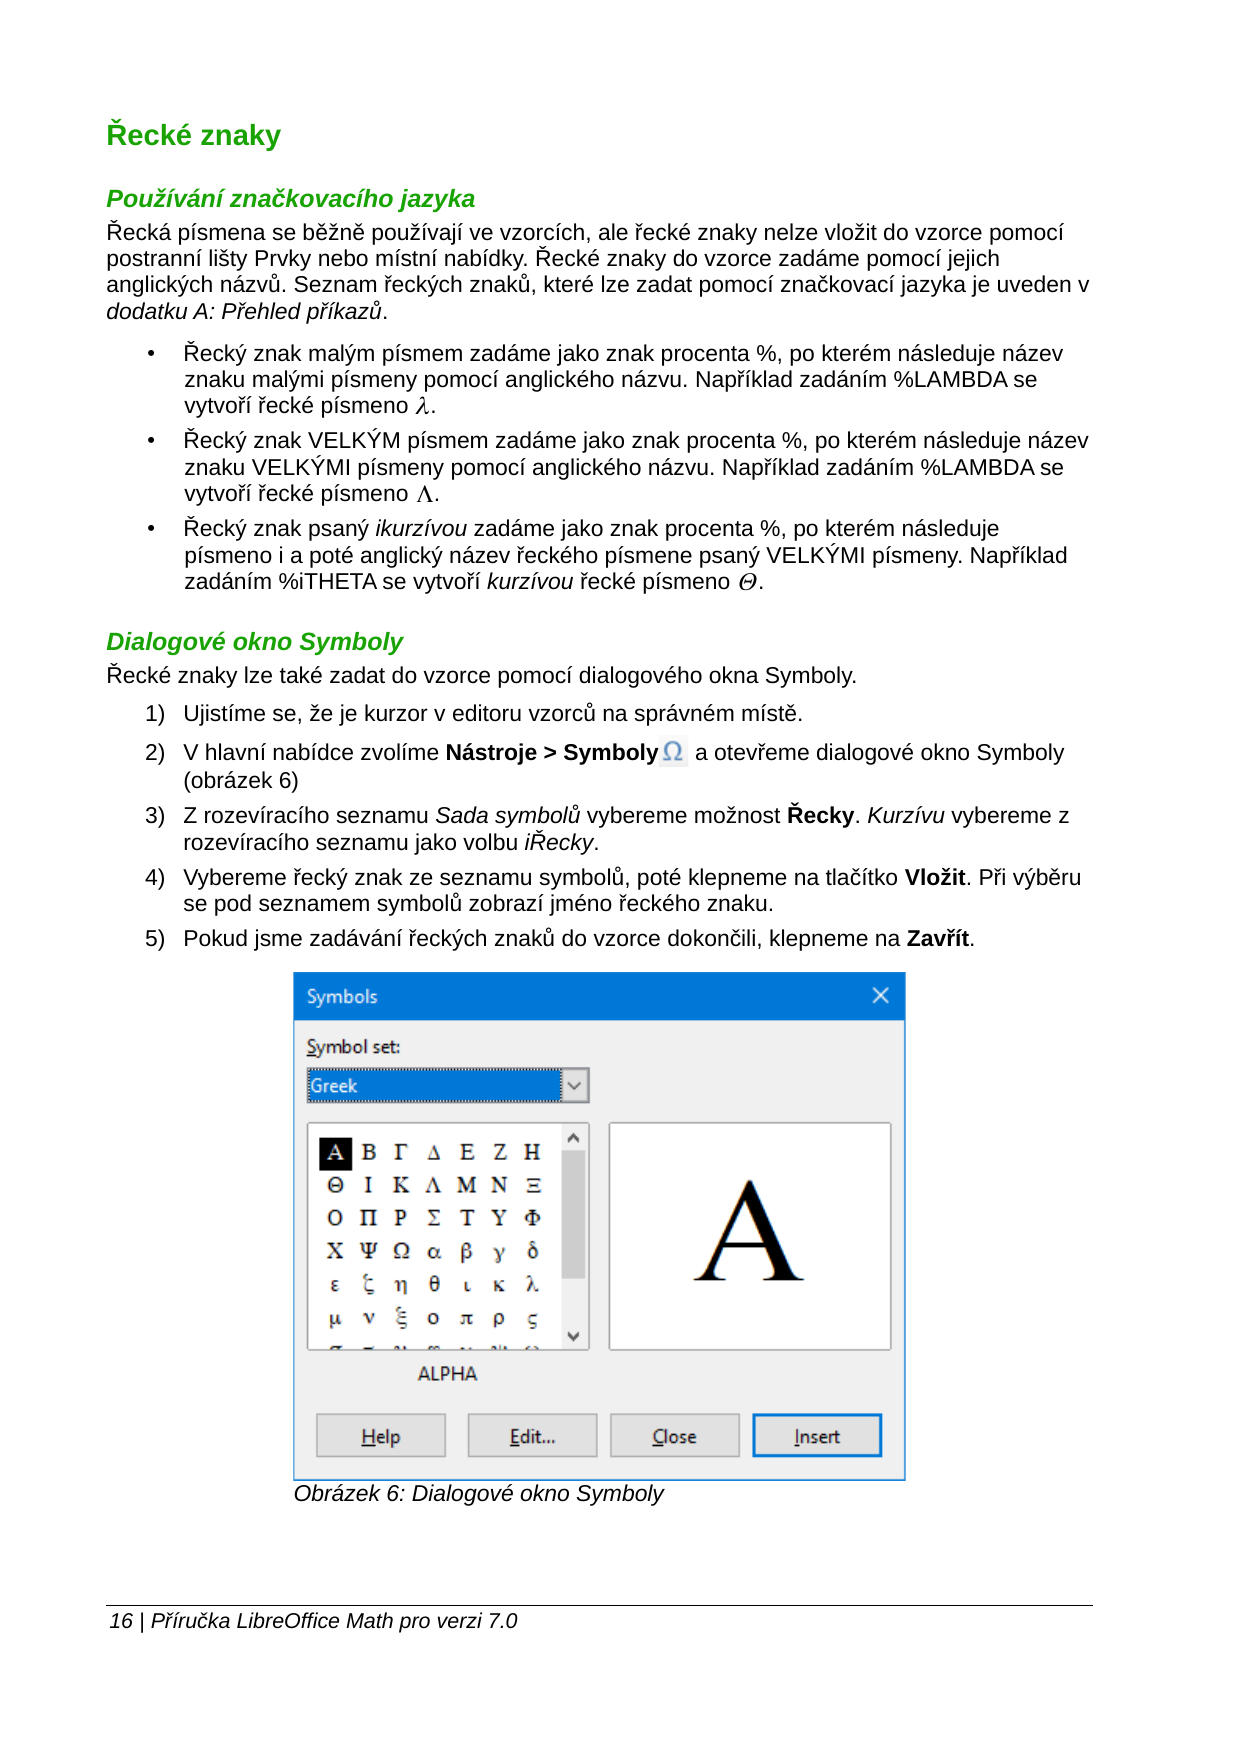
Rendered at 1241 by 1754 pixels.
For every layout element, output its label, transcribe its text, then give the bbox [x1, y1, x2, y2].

picture [658, 735, 689, 767]
picture [293, 972, 906, 1481]
list Pokud jsme zadávání řeckých znaků do vzorce dokončili, klepneme na Zavřít. [165, 925, 1093, 952]
subtitle Řecké znaky [106, 118, 1093, 152]
text Řecké znaky lze také zadat do vzorce pomocí dialogového okna Symboly. [106, 662, 1093, 688]
text Obrázek 6: Dialogové okno Symboly [293, 1481, 906, 1506]
list V hlavní nabídce zvolíme Nástroje > Symboly a otevřeme dialogové okno Symboly (obrázek 6) [165, 736, 1093, 793]
list Z rozevíracího seznamu Sada symbolů vybereme možnost Řecky. Kurzívu vybereme z rozevíracího seznamu jako volbu iŘecky. [165, 802, 1093, 855]
list Vybereme řecký znak ze seznamu symbolů, poté klepneme na tlačítko Vložit. Při výběru se pod seznamem symbolů zobrazí jméno řeckého znaku. [165, 864, 1093, 916]
list Ujistíme se, že je kurzor v editoru vzorců na správném místě. [165, 700, 1093, 727]
subtitle Dialogové okno Symboly [106, 627, 1093, 656]
list Řecký znak psaný ikurzívou zadáme jako znak procenta %, po kterém následuje písmeno i a poté anglický název řeckého písmene psaný VELKÝMI písmeny. Například zadáním %iTHETA se vytvoří kurzívou řecké písmeno . [144, 512, 1093, 597]
text Řecká písmena se běžně používají ve vzorcích, ale řecké znaky nelze vložit do vzorce pomocí postranní lišty Prvky nebo místní nabídky. Řecké znaky do vzorce zadáme pomocí jejich anglických názvů. Seznam řeckých znaků, které lze zadat pomocí značkovací jazyka je uveden v dodatku A: Přehled příkazů. [106, 219, 1093, 324]
subtitle Používání značkovacího jazyka [106, 184, 1093, 213]
list Řecký znak VELKÝM písmem zadáme jako znak procenta %, po kterém následuje název znaku VELKÝMI písmeny pomocí anglického názvu. Například zadáním %LAMBDA se vytvoří řecké písmeno . [144, 424, 1093, 507]
list Řecký znak malým písmem zadáme jako znak procenta %, po kterém následuje název znaku malými písmeny pomocí anglického názvu. Například zadáním %LAMBDA se vytvoří řecké písmeno . [144, 337, 1093, 419]
